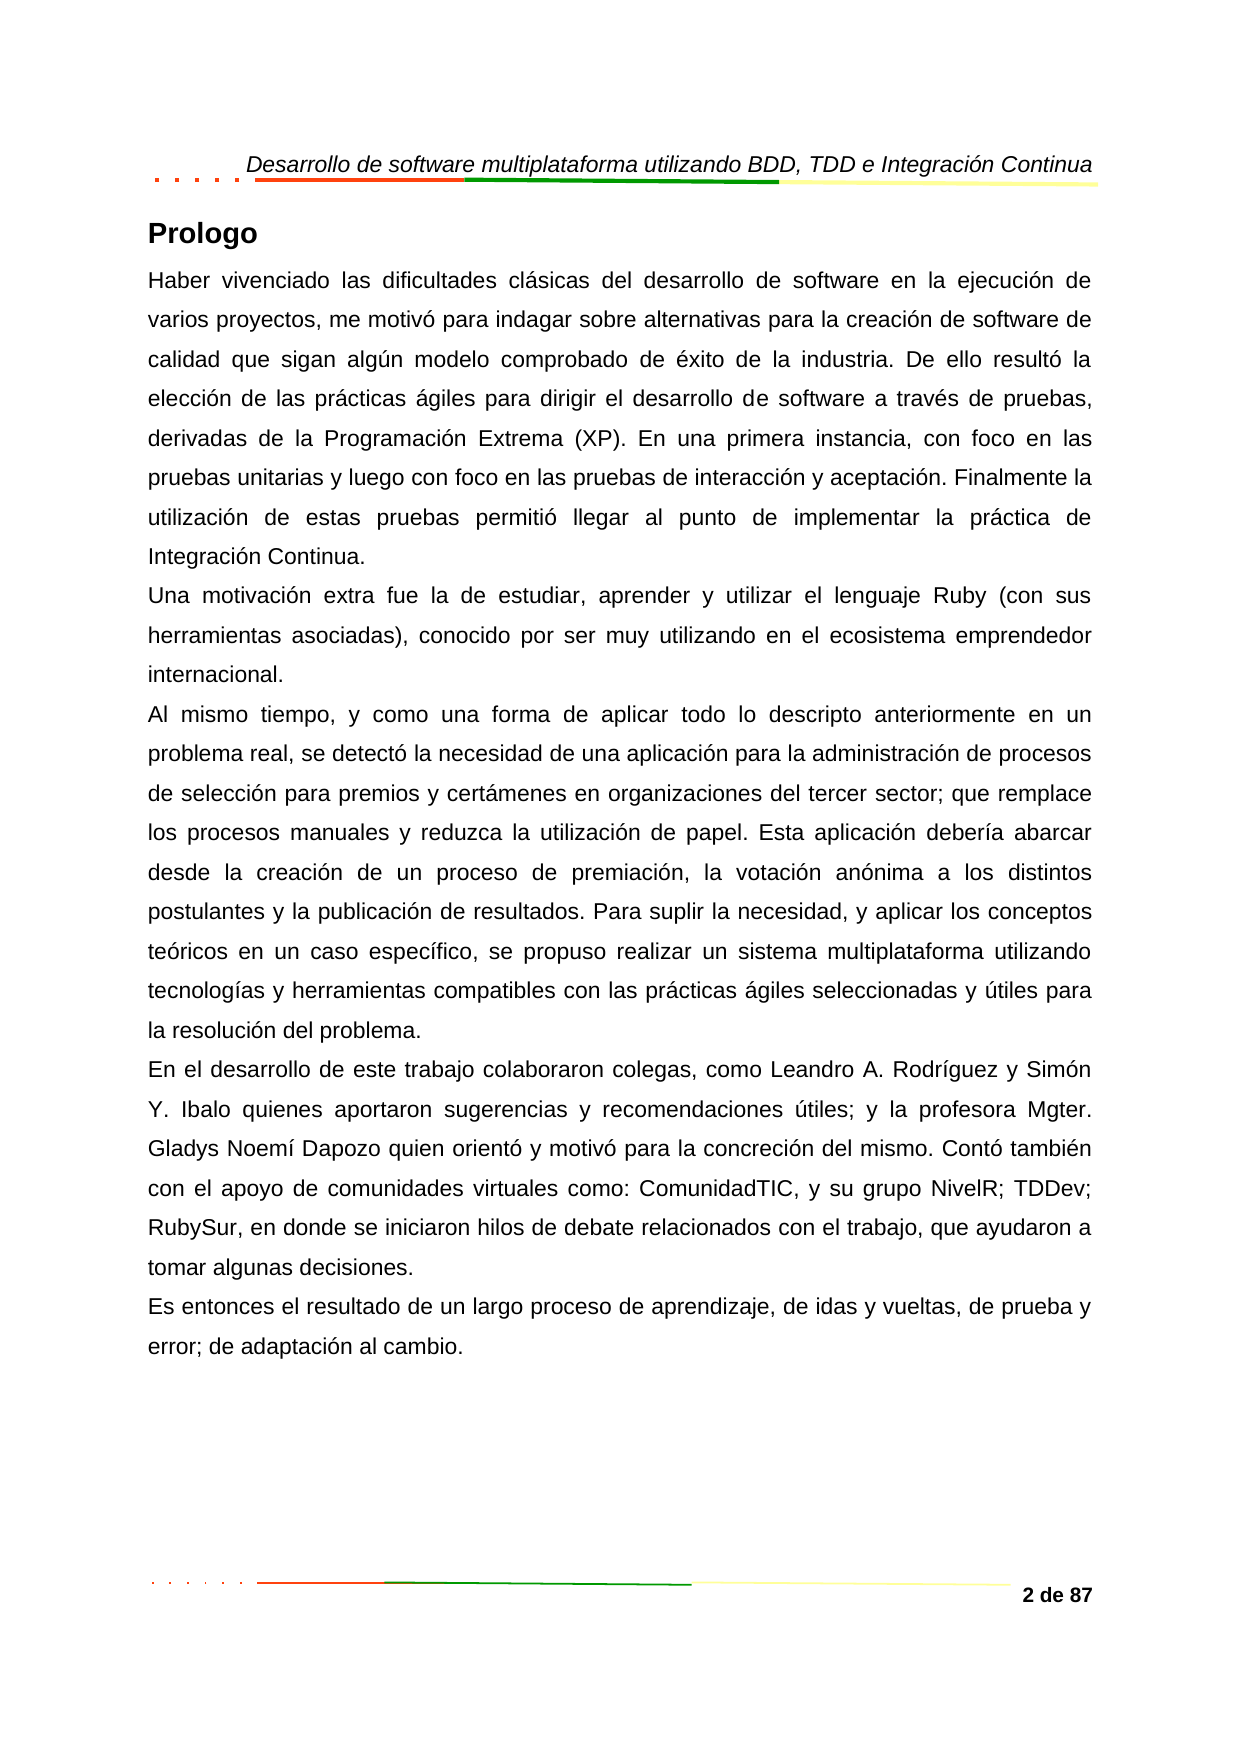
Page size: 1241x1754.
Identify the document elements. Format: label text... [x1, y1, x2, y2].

text Al mismo tiempo, y como una forma de aplicar todo lo descripto anteriormente en un problema real, se detectó la necesidad de una aplicación para la administración de procesos de selección para premios y certámenes en organizaciones del tercer sector; que remplace los procesos manuales y reduzca la utilización de papel. Esta aplicación debería abarcar desde la creación de un proceso de premiación, la votación anónima a los distintos postulantes y la publicación de resultados. Para suplir la necesidad, y aplicar los conceptos teóricos en un caso específico, se propuso realizar un sistema multiplataforma utilizando tecnologías y herramientas compatibles con las prácticas ágiles seleccionadas y útiles para la resolución del problema. [148, 701, 1093, 1043]
text Es entonces el resultado de un largo proceso de aprendizaje, de idas y vueltas, de prueba y error; de adaptación al cambio. [148, 1293, 1093, 1359]
text Haber vivenciado las dificultades clásicas del desarrollo de software en la ejecución de varios proyectos, me motivó para indagar sobre alternativas para la creación de software de calidad que sigan algún modelo comprobado de éxito de la industria. De ello resultó la elección de las prácticas ágiles para dirigir el desarrollo de software a través de pruebas, derivadas de la Programación Extrema (XP). En una primera instancia, con foco en las pruebas unitarias y luego con foco en las pruebas de interacción y aceptación. Finalmente la utilización de estas pruebas permitió llegar al punto de implementar la práctica de Integración Continua. [148, 267, 1093, 569]
text En el desarrollo de este trabajo colaboraron colegas, como Leandro A. Rodríguez y Simón Y. Ibalo quienes aportaron sugerencias y recomendaciones útiles; y la profesora Mgter. Gladys Noemí Dapozo quien orientó y motivó para la concreción del mismo. Contó también con el apoyo de comunidades virtuales como: ComunidadTIC, y su grupo NivelR; TDDev; RubySur, en donde se iniciaron hilos de debate relacionados con el trabajo, que ayudaron a tomar algunas decisiones. [148, 1056, 1093, 1280]
text Prologo [148, 216, 1093, 250]
text Una motivación extra fue la de estudiar, aprender y utilizar el lenguaje Ruby (con sus herramientas asociadas), conocido por ser muy utilizando en el ecosistema emprendedor internacional. [148, 582, 1093, 688]
